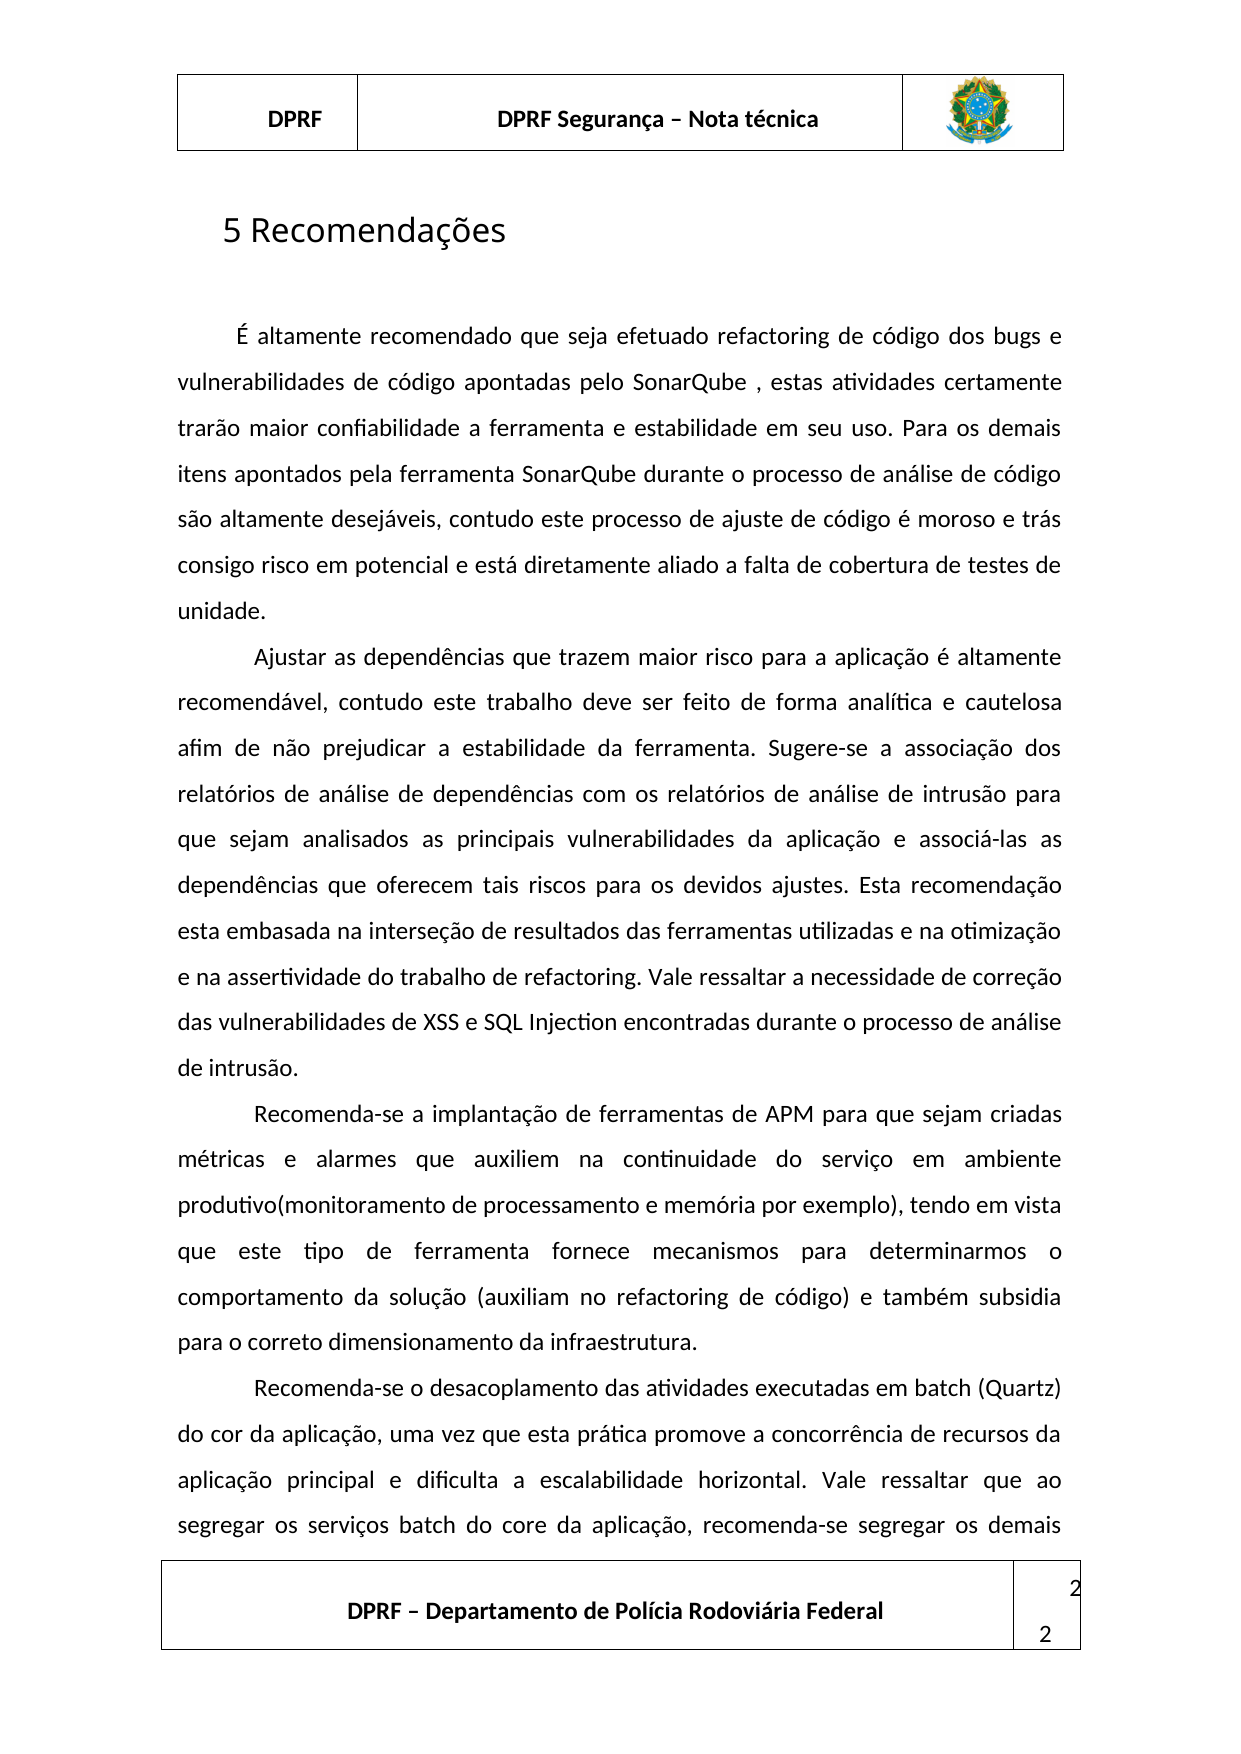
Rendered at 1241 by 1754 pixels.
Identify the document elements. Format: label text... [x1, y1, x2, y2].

text É altamente recomendado que seja efetuado refactoring de código dos bugs e vulnerabilidades de código apontadas pelo SonarQube , estas atividades certamente trarão maior confiabilidade a ferramenta e estabilidade em seu uso. Para os demais itens apontados pela ferramenta SonarQube durante o processo de análise de código são altamente desejáveis, contudo este processo de ajuste de código é moroso e trás consigo risco em potencial e está diretamente aliado a falta de cobertura de testes de unidade. [177, 397, 1063, 412]
subtitle 5 Recomendações [177, 207, 222, 252]
text Recomenda-se o desacoplamento das atividades executadas em batch (Quartz) do cor da aplicação, uma vez que esta prática promove a concorrência de recursos da aplicação principal e dificulta a escalabilidade horizontal. Vale ressaltar que ao segregar os serviços batch do core da aplicação, recomenda-se segregar os demais componentes (classes negociais, serviço, persistência e etc) para que se promova o reuso dos componentes. [177, 1448, 1063, 1464]
text Ajustar as dependências que trazem maior risco para a aplicação é altamente recomendável, contudo este trabalho deve ser feito de forma analítica e cautelosa afim de não prejudicar a estabilidade da ferramenta. Sugere-se a associação dos relatórios de análise de dependências com os relatórios de análise de intrusão para que sejam analisados as principais vulnerabilidades da aplicação e associá-las as dependências que oferecem tais riscos para os devidos ajustes. Esta recomendação esta embasada na interseção de resultados das ferramentas utilizadas e na otimização e na assertividade do trabalho de refactoring. Vale ressaltar a necessidade de correção das vulnerabilidades de XSS e SQL Injection encontradas durante o processo de análise de intrusão. [177, 641, 1063, 686]
text Ajustar as dependências que trazem maior risco para a aplicação é altamente recomendável, contudo este trabalho deve ser feito de forma analítica e cautelosa afim de não prejudicar a estabilidade da ferramenta. Sugere-se a associação dos relatórios de análise de dependências com os relatórios de análise de intrusão para que sejam analisados as principais vulnerabilidades da aplicação e associá-las as dependências que oferecem tais riscos para os devidos ajustes. Esta recomendação esta embasada na interseção de resultados das ferramentas utilizadas e na otimização e na assertividade do trabalho de refactoring. Vale ressaltar a necessidade de correção das vulnerabilidades de XSS e SQL Injection encontradas durante o processo de análise de intrusão. [177, 1037, 1063, 1083]
text Recomenda-se a implantação de ferramentas de APM para que sejam criadas métricas e alarmes que auxiliem na continuidade do serviço em ambiente produtivo(monitoramento de processamento e memória por exemplo), tendo em vista que este tipo de ferramenta fornece mecanismos para determinarmos o comportamento da solução (auxiliam no refactoring de código) e também subsidia para o correto dimensionamento da infraestrutura. [177, 1098, 1063, 1144]
text Recomenda-se o desacoplamento das atividades executadas em batch (Quartz) do cor da aplicação, uma vez que esta prática promove a concorrência de recursos da aplicação principal e dificulta a escalabilidade horizontal. Vale ressaltar que ao segregar os serviços batch do core da aplicação, recomenda-se segregar os demais componentes (classes negociais, serviço, persistência e etc) para que se promova o reuso dos componentes. [177, 1372, 1063, 1418]
picture [944, 75, 1020, 149]
text Recomenda-se a implantação de ferramentas de APM para que sejam criadas métricas e alarmes que auxiliem na continuidade do serviço em ambiente produtivo(monitoramento de processamento e memória por exemplo), tendo em vista que este tipo de ferramenta fornece mecanismos para determinarmos o comportamento da solução (auxiliam no refactoring de código) e também subsidia para o correto dimensionamento da infraestrutura. [177, 1266, 1063, 1281]
text Recomenda-se a implantação de ferramentas de APM para que sejam criadas métricas e alarmes que auxiliem na continuidade do serviço em ambiente produtivo(monitoramento de processamento e memória por exemplo), tendo em vista que este tipo de ferramenta fornece mecanismos para determinarmos o comportamento da solução (auxiliam no refactoring de código) e também subsidia para o correto dimensionamento da infraestrutura. [177, 1174, 1063, 1189]
text É altamente recomendado que seja efetuado refactoring de código dos bugs e vulnerabilidades de código apontadas pelo SonarQube , estas atividades certamente trarão maior confiabilidade a ferramenta e estabilidade em seu uso. Para os demais itens apontados pela ferramenta SonarQube durante o processo de análise de código são altamente desejáveis, contudo este processo de ajuste de código é moroso e trás consigo risco em potencial e está diretamente aliado a falta de cobertura de testes de unidade. [177, 488, 1063, 504]
text É altamente recomendado que seja efetuado refactoring de código dos bugs e vulnerabilidades de código apontadas pelo SonarQube , estas atividades certamente trarão maior confiabilidade a ferramenta e estabilidade em seu uso. Para os demais itens apontados pela ferramenta SonarQube durante o processo de análise de código são altamente desejáveis, contudo este processo de ajuste de código é moroso e trás consigo risco em potencial e está diretamente aliado a falta de cobertura de testes de unidade. [177, 534, 1063, 549]
text É altamente recomendado que seja efetuado refactoring de código dos bugs e vulnerabilidades de código apontadas pelo SonarQube , estas atividades certamente trarão maior confiabilidade a ferramenta e estabilidade em seu uso. Para os demais itens apontados pela ferramenta SonarQube durante o processo de análise de código são altamente desejáveis, contudo este processo de ajuste de código é moroso e trás consigo risco em potencial e está diretamente aliado a falta de cobertura de testes de unidade. [177, 442, 1063, 458]
text É altamente recomendado que seja efetuado refactoring de código dos bugs e vulnerabilidades de código apontadas pelo SonarQube , estas atividades certamente trarão maior confiabilidade a ferramenta e estabilidade em seu uso. Para os demais itens apontados pela ferramenta SonarQube durante o processo de análise de código são altamente desejáveis, contudo este processo de ajuste de código é moroso e trás consigo risco em potencial e está diretamente aliado a falta de cobertura de testes de unidade. [177, 321, 1063, 366]
text É altamente recomendado que seja efetuado refactoring de código dos bugs e vulnerabilidades de código apontadas pelo SonarQube , estas atividades certamente trarão maior confiabilidade a ferramenta e estabilidade em seu uso. Para os demais itens apontados pela ferramenta SonarQube durante o processo de análise de código são altamente desejáveis, contudo este processo de ajuste de código é moroso e trás consigo risco em potencial e está diretamente aliado a falta de cobertura de testes de unidade. [177, 580, 1063, 625]
text Recomenda-se a implantação de ferramentas de APM para que sejam criadas métricas e alarmes que auxiliem na continuidade do serviço em ambiente produtivo(monitoramento de processamento e memória por exemplo), tendo em vista que este tipo de ferramenta fornece mecanismos para determinarmos o comportamento da solução (auxiliam no refactoring de código) e também subsidia para o correto dimensionamento da infraestrutura. [177, 1311, 1063, 1357]
text Recomenda-se o desacoplamento das atividades executadas em batch (Quartz) do cor da aplicação, uma vez que esta prática promove a concorrência de recursos da aplicação principal e dificulta a escalabilidade horizontal. Vale ressaltar que ao segregar os serviços batch do core da aplicação, recomenda-se segregar os demais componentes (classes negociais, serviço, persistência e etc) para que se promova o reuso dos componentes. [177, 1494, 1063, 1510]
subtitle 5 Recomendações [506, 207, 1063, 252]
text Recomenda-se a implantação de ferramentas de APM para que sejam criadas métricas e alarmes que auxiliem na continuidade do serviço em ambiente produtivo(monitoramento de processamento e memória por exemplo), tendo em vista que este tipo de ferramenta fornece mecanismos para determinarmos o comportamento da solução (auxiliam no refactoring de código) e também subsidia para o correto dimensionamento da infraestrutura. [177, 1220, 1063, 1235]
